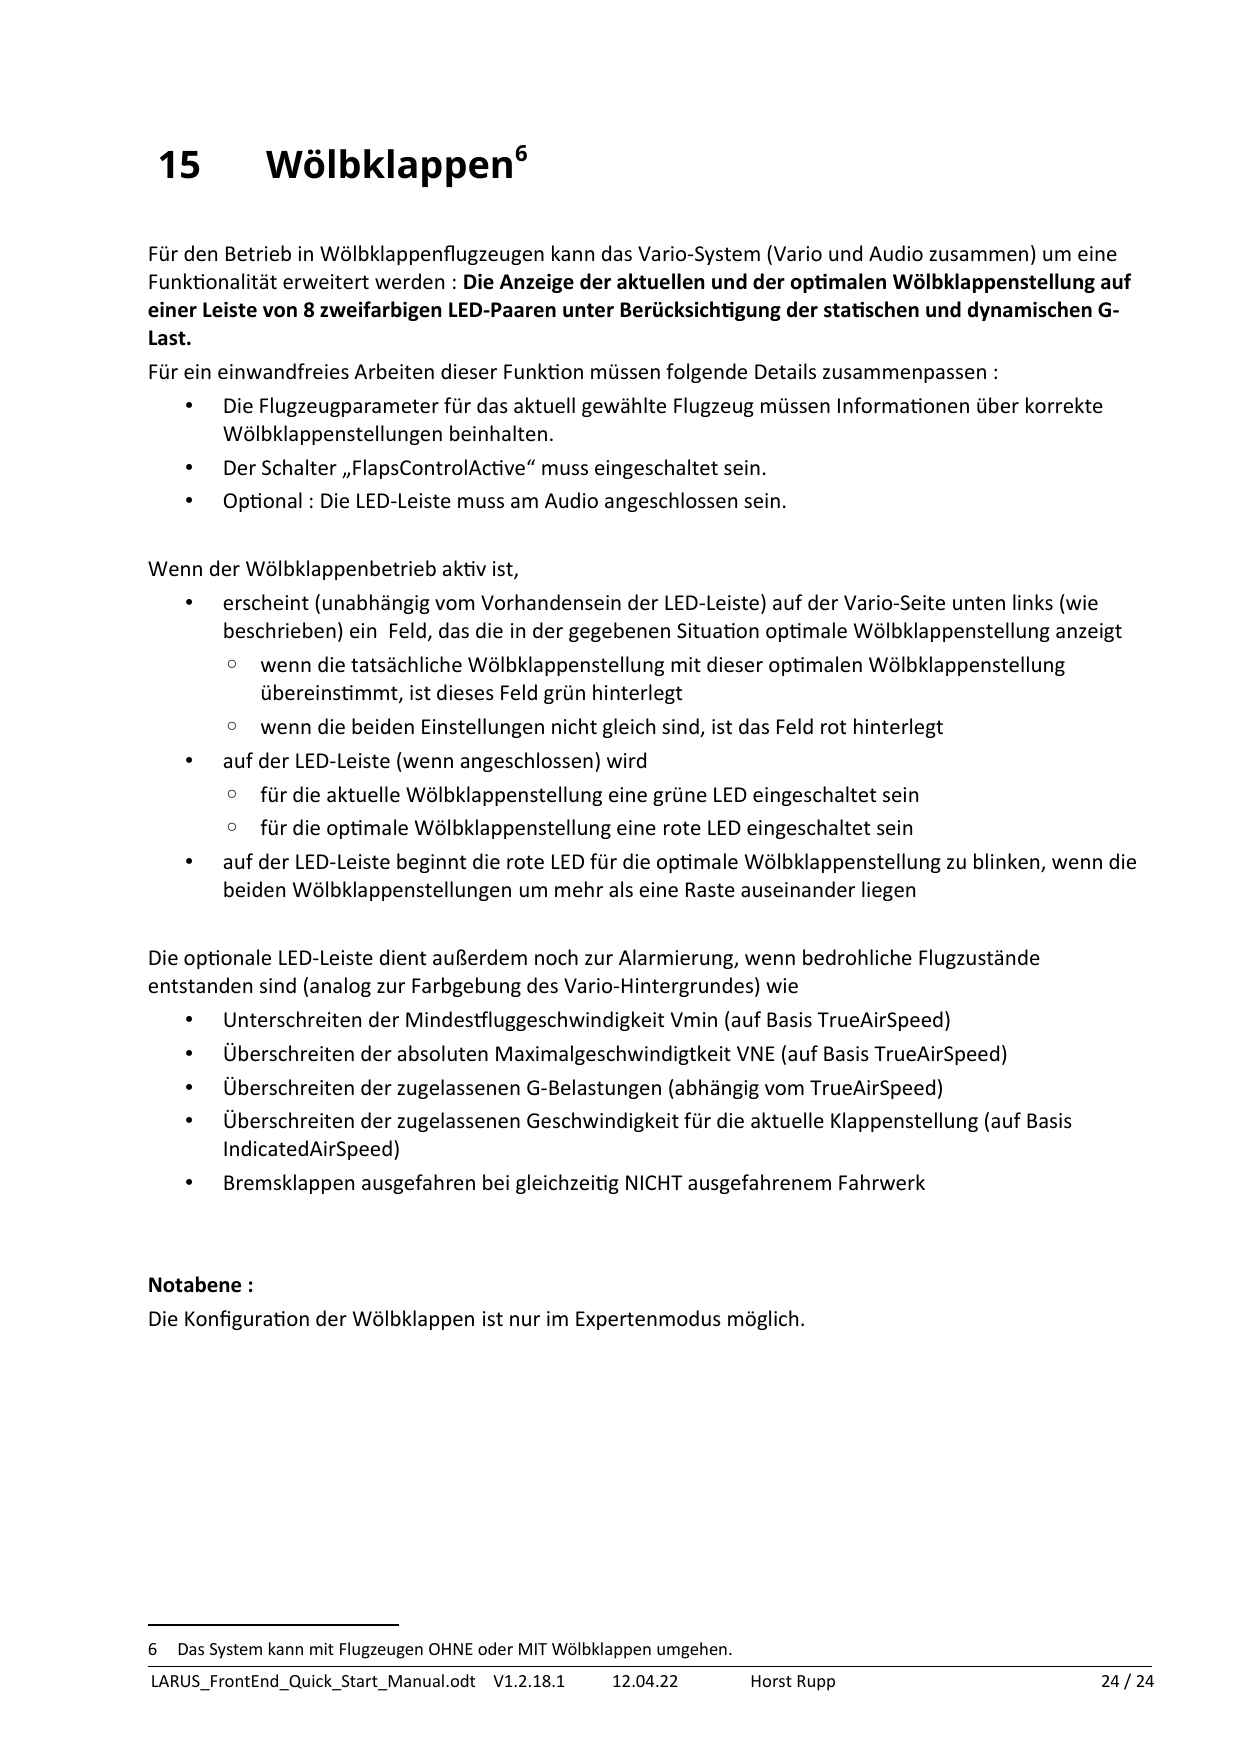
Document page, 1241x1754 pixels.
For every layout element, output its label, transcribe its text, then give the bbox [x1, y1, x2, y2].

text Wenn der Wölbklappenbetrieb aktiv ist, [148, 554, 1152, 582]
text Für ein einwandfreies Arbeiten dieser Funktion müssen folgende Details zusammenpassen : [148, 357, 1152, 385]
list Überschreiten der zugelassenen G-Belastungen (abhängig vom TrueAirSpeed) [185, 1073, 1152, 1101]
text Für den Betrieb in Wölbklappenflugzeugen kann das Vario-System (Vario und Audio zusammen) um eine Funktionalität erweitert werden : Die Anzeige der aktuellen und der optimalen Wölbklappenstellung auf einer Leiste von 8 zweifarbigen LED-Paaren unter Berücksichtigung der statischen und dynamischen G-Last. [148, 239, 1152, 351]
text Notabene : [148, 1270, 1152, 1298]
list wenn die tatsächliche Wölbklappenstellung mit dieser optimalen Wölbklappenstellung übereinstimmt, ist dieses Feld grün hinterlegt [223, 650, 1152, 706]
list Überschreiten der zugelassenen Geschwindigkeit für die aktuelle Klappenstellung (auf Basis IndicatedAirSpeed) [185, 1107, 1152, 1163]
list Der Schalter „FlapsControlActive“ muss eingeschaltet sein. [185, 453, 1152, 481]
subtitle Wölbklappen [148, 138, 1128, 190]
list Überschreiten der absoluten Maximalgeschwindigtkeit VNE (auf Basis TrueAirSpeed) [185, 1039, 1152, 1067]
list für die aktuelle Wölbklappenstellung eine grüne LED eingeschaltet sein [223, 780, 1152, 808]
list für die optimale Wölbklappenstellung eine rote LED eingeschaltet sein [223, 813, 1152, 842]
list auf der LED-Leiste beginnt die rote LED für die optimale Wölbklappenstellung zu blinken, wenn die beiden Wölbklappenstellungen um mehr als eine Raste auseinander liegen [185, 847, 1152, 903]
list Die Flugzeugparameter für das aktuell gewählte Flugzeug müssen Informationen über korrekte Wölbklappenstellungen beinhalten. [185, 391, 1152, 447]
list wenn die beiden Einstellungen nicht gleich sind, ist das Feld rot hinterlegt [223, 712, 1152, 740]
list Unterschreiten der Mindestfluggeschwindigkeit Vmin (auf Basis TrueAirSpeed) [185, 1005, 1152, 1033]
text Das System kann mit Flugzeugen OHNE oder MIT Wölbklappen umgehen. [148, 1637, 1152, 1660]
text Die optionale LED-Leiste dient außerdem noch zur Alarmierung, wenn bedrohliche Flugzustände entstanden sind (analog zur Farbgebung des Vario-Hintergrundes) wie [148, 943, 1152, 999]
list Optional : Die LED-Leiste muss am Audio angeschlossen sein. [185, 487, 1152, 515]
text Die Konfiguration der Wölbklappen ist nur im Expertenmodus möglich. [148, 1304, 1152, 1332]
list auf der LED-Leiste (wenn angeschlossen) wird [185, 746, 1152, 774]
list Bremsklappen ausgefahren bei gleichzeitig NICHT ausgefahrenem Fahrwerk [185, 1168, 1152, 1196]
list erscheint (unabhängig vom Vorhandensein der LED-Leiste) auf der Vario-Seite unten links (wie beschrieben) ein Feld, das die in der gegebenen Situation optimale Wölbklappenstellung anzeigt [185, 588, 1152, 644]
